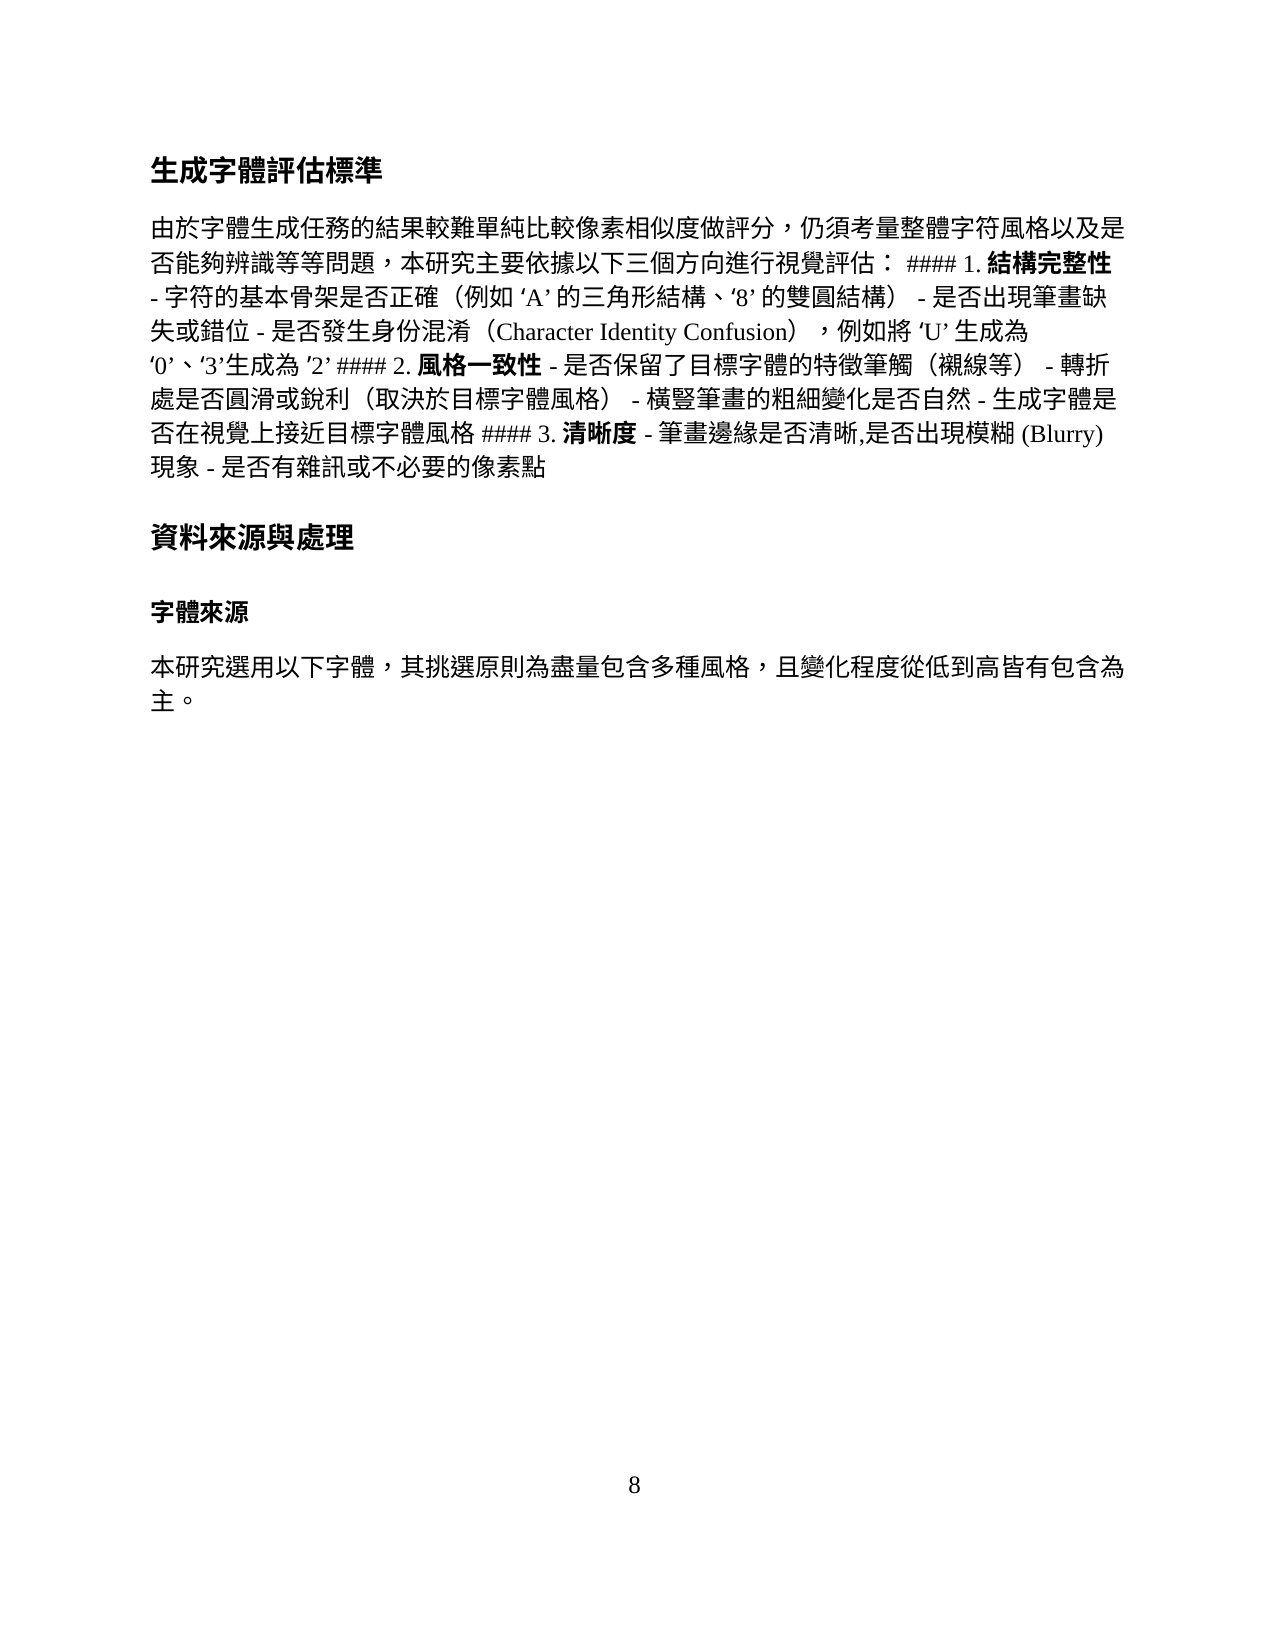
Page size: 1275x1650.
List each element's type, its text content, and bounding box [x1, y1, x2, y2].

text 本研究選用以下字體，其挑選原則為盡量包含多種風格，且變化程度從低到高皆有包含為主。 [150, 650, 1125, 718]
subtitle 生成字體評估標準 [150, 150, 1125, 190]
subtitle 字體來源 [150, 595, 1125, 628]
text 由於字體生成任務的結果較難單純比較像素相似度做評分，仍須考量整體字符風格以及是否能夠辨識等等問題，本研究主要依據以下三個方向進行視覺評估： #### 1. 結構完整性 - 字符的基本骨架是否正確（例如 ‘A’ 的三角形結構、‘8’ 的雙圓結構） - 是否出現筆畫缺失或錯位 - 是否發生身份混淆（Character Identity Confusion），例如將 ‘U’ 生成為 ‘0’、‘3’生成為 ’2’ #### 2. 風格一致性 - 是否保留了目標字體的特徵筆觸（襯線等） - 轉折處是否圓滑或銳利（取決於目標字體風格） - 橫豎筆畫的粗細變化是否自然 - 生成字體是否在視覺上接近目標字體風格 #### 3. 清晰度 - 筆畫邊緣是否清晰,是否出現模糊 (Blurry) 現象 - 是否有雜訊或不必要的像素點 [150, 211, 1125, 484]
subtitle 資料來源與處理 [150, 518, 1125, 557]
